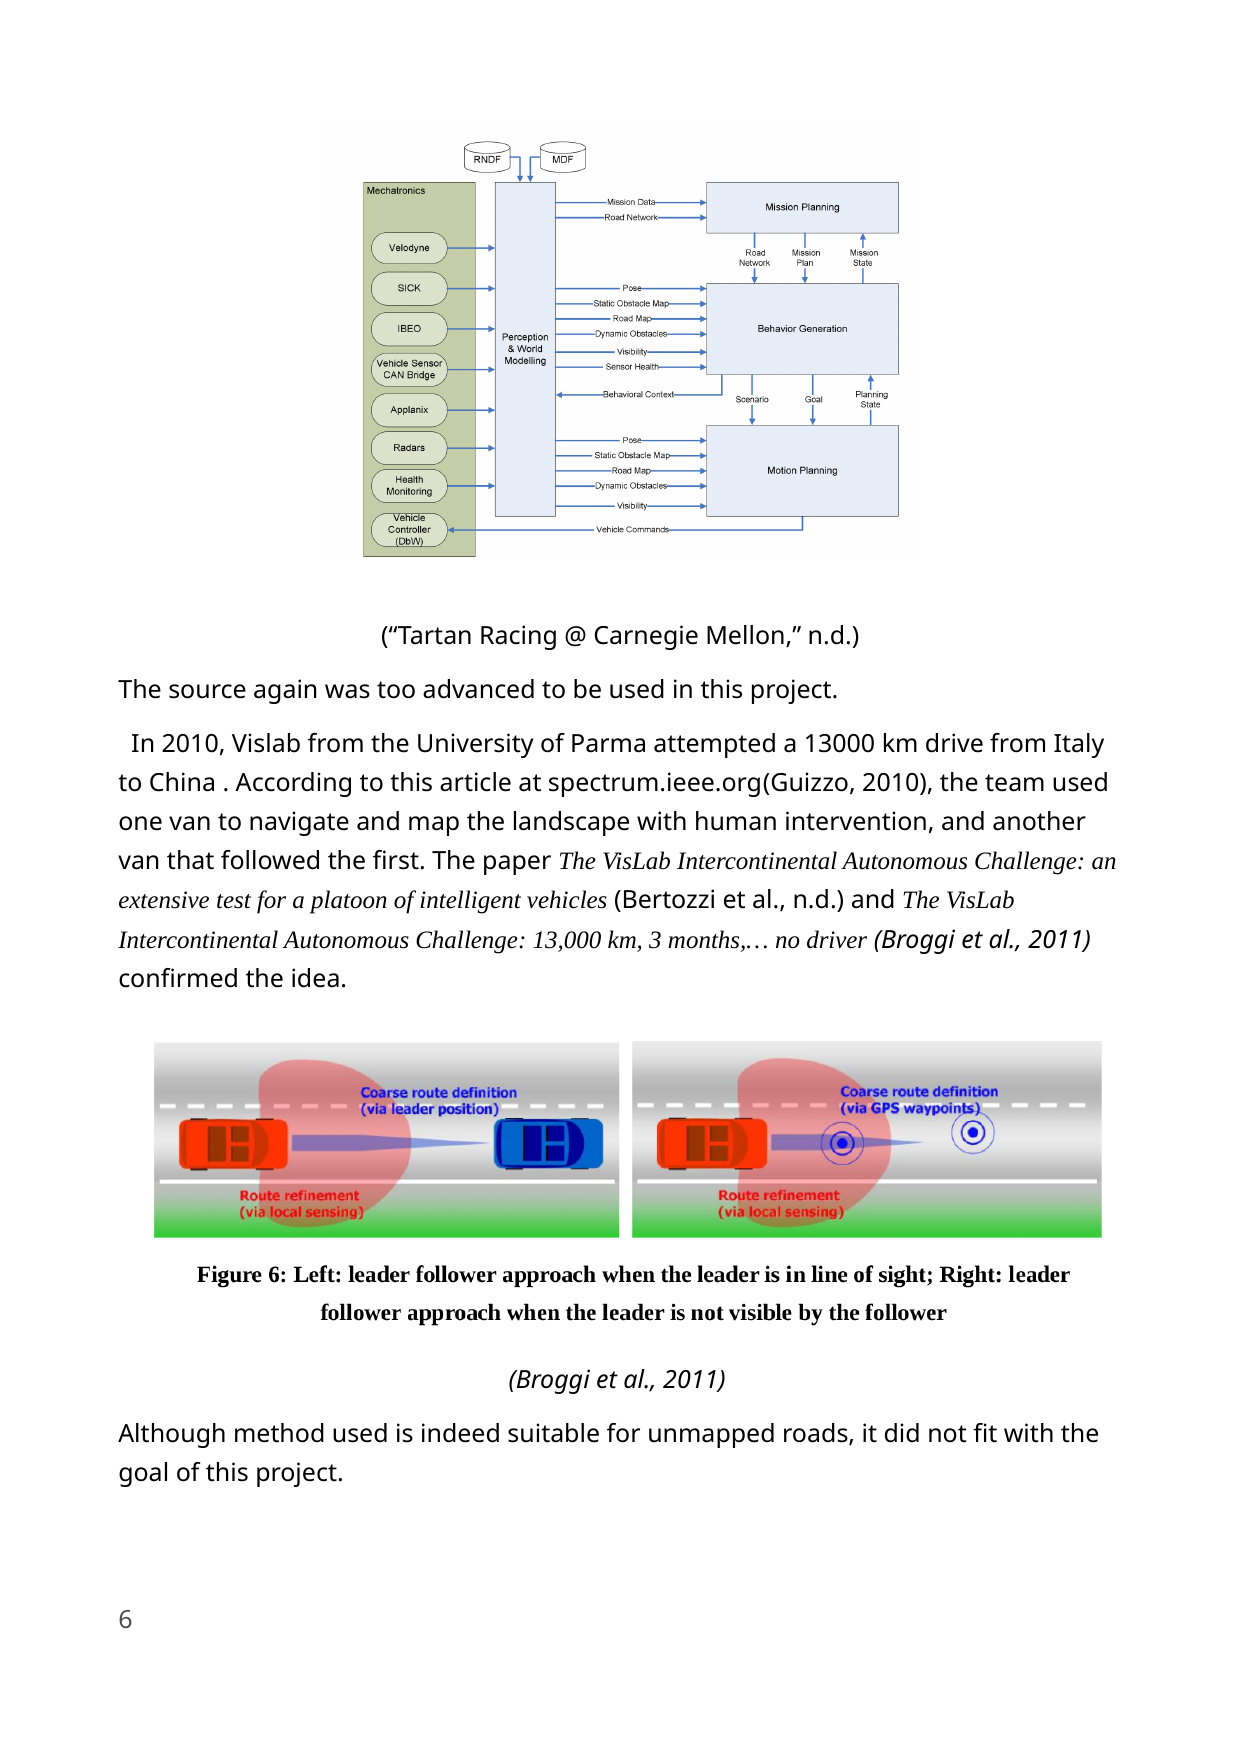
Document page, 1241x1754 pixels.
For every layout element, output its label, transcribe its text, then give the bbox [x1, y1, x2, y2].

picture [324, 118, 916, 560]
text In 2010, Vislab from the University of Parma attempted a 13000 km drive from Italy to China . According to this article at spectrum.ieee.org(Guizzo, 2010), the team used one van to navigate and map the landscape with human intervention, and another van that followed the first. The paper The VisLab Intercontinental Autonomous Challenge: an extensive test for a platoon of intelligent vehicles (Bertozzi et al., n.d.) and The VisLab Intercontinental Autonomous Challenge: 13,000 km, 3 months,… no driver (Broggi et al., 2011) confirmed the idea. [118, 726, 1122, 994]
text (Broggi et al., 2011) [118, 1357, 1122, 1396]
text The source again was too advanced to be used in this project. [118, 672, 1122, 706]
text Although method used is indeed suitable for unmapped roads, it did not fit with the goal of this project. [118, 1415, 1122, 1488]
picture [118, 1014, 1123, 1357]
text (“Tartan Racing @ Carnegie Mellon,” n.d.) [118, 618, 1122, 652]
